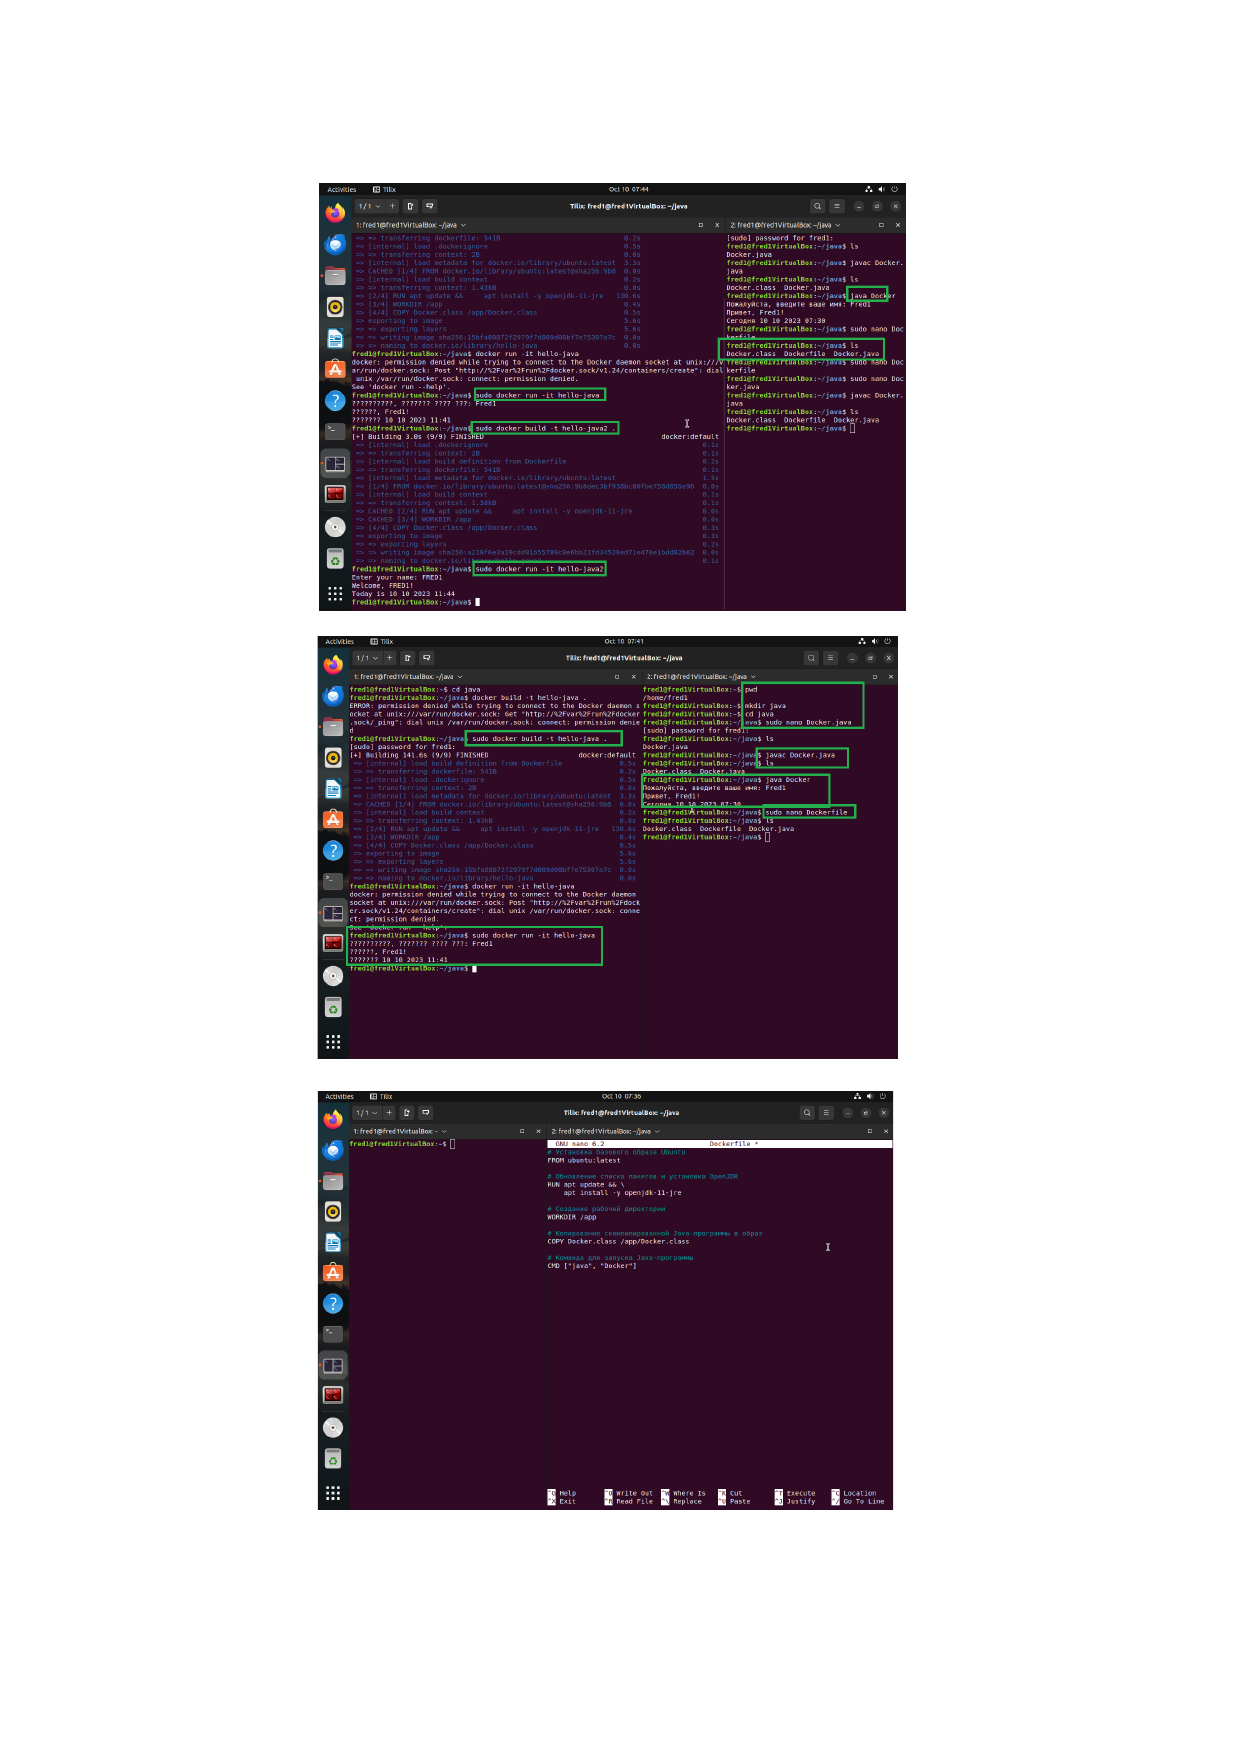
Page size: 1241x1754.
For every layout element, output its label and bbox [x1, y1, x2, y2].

picture [317, 636, 898, 1059]
picture [317, 1091, 894, 1510]
picture [319, 183, 906, 611]
